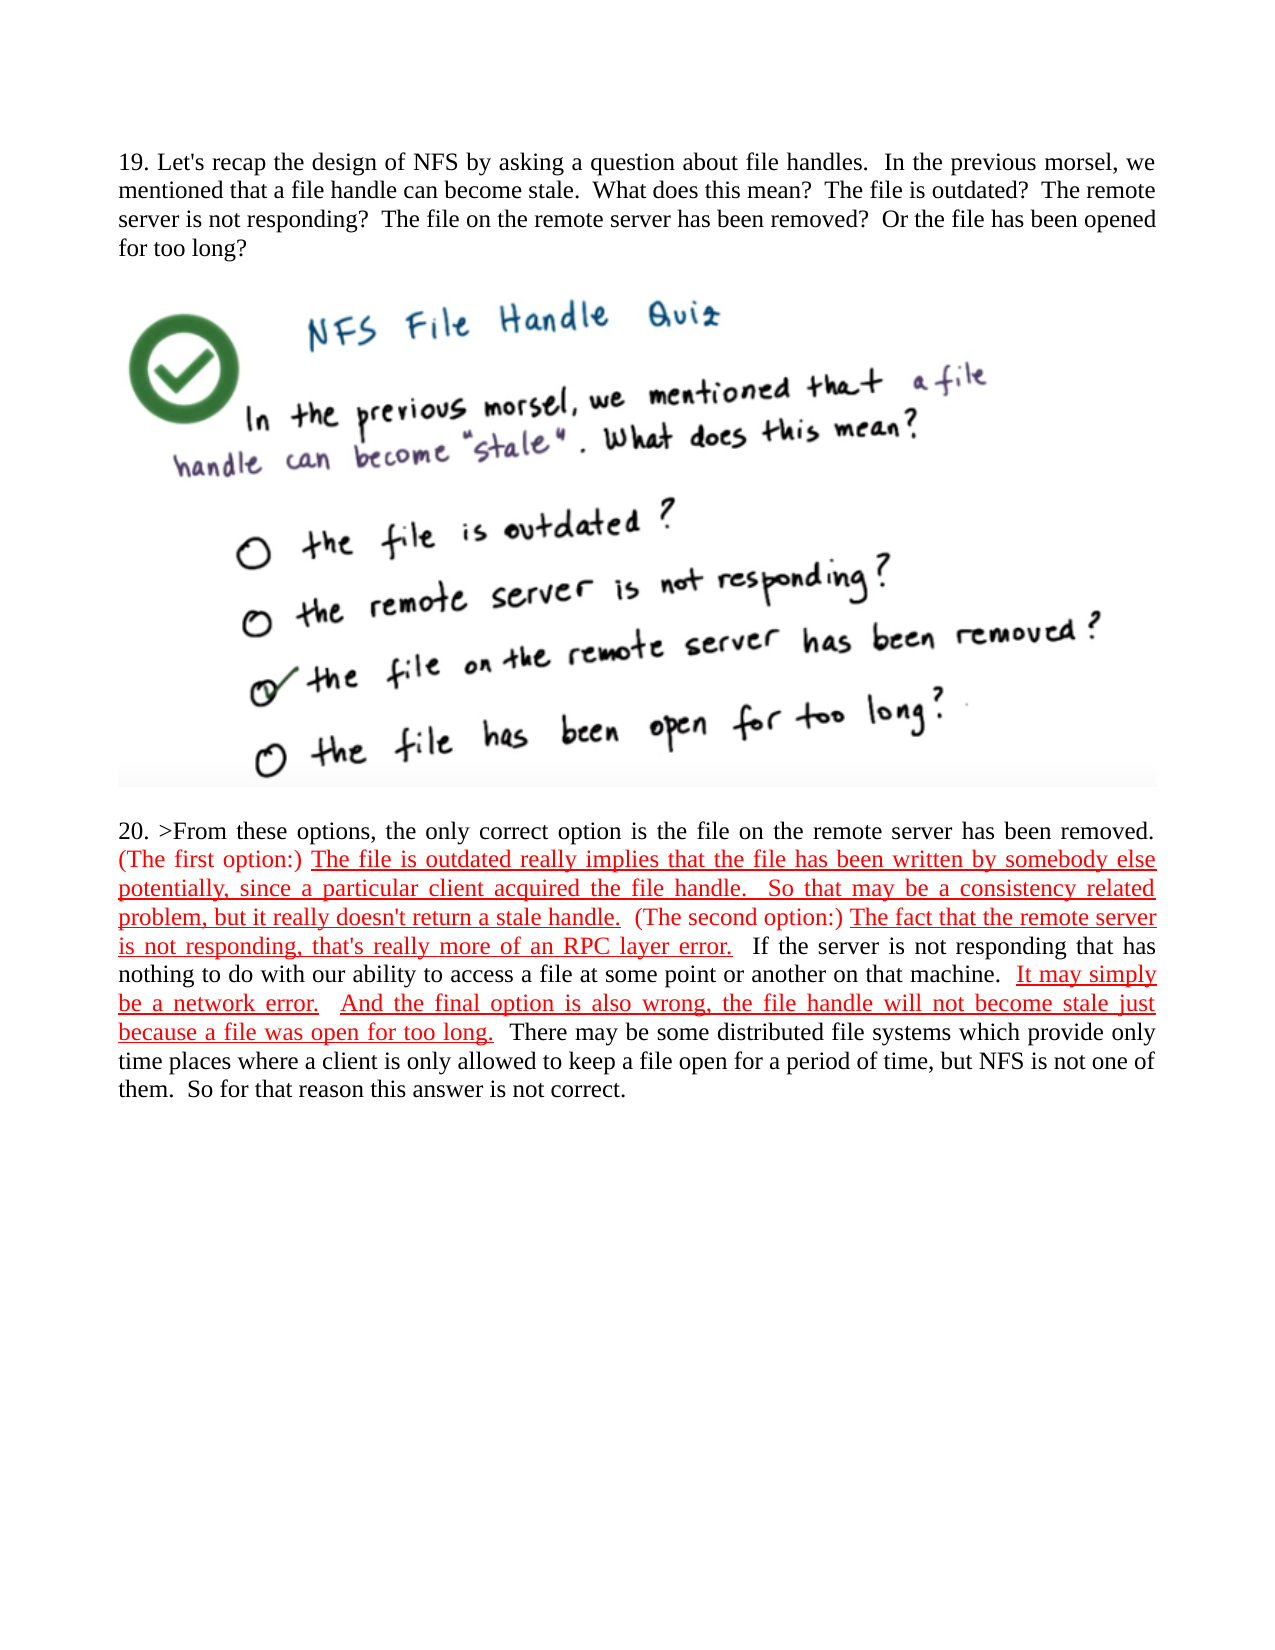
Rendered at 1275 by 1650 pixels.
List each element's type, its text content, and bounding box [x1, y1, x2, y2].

text 19. Let's recap the design of NFS by asking a question about file handles. In the previous morsel, we mentioned that a file handle can become stale. What does this mean? The file is outdated? The remote server is not responding? The file on the remote server has been removed? Or the file has been opened for too long? [118, 147, 1157, 262]
text 20. >From these options, the only correct option is the file on the remote server has been removed. (The first option:) The file is outdated really implies that the file has been written by somebody else potentially, since a particular client acquired the file handle. So that may be a consistency related problem, but it really doesn't return a stale handle. (The second option:) The fact that the remote server is not responding, that's really more of an RPC layer error. If the server is not responding that has nothing to do with our ability to access a file at some point or another on that machine. It may simply be a network error. And the final option is also wrong, the file handle will not become stale just because a file was open for too long. There may be some distributed file systems which provide only time places where a client is only allowed to keep a file open for a period of time, but NFS is not one of them. So for that reason this answer is not correct. [118, 816, 1157, 1103]
picture [118, 290, 1157, 787]
